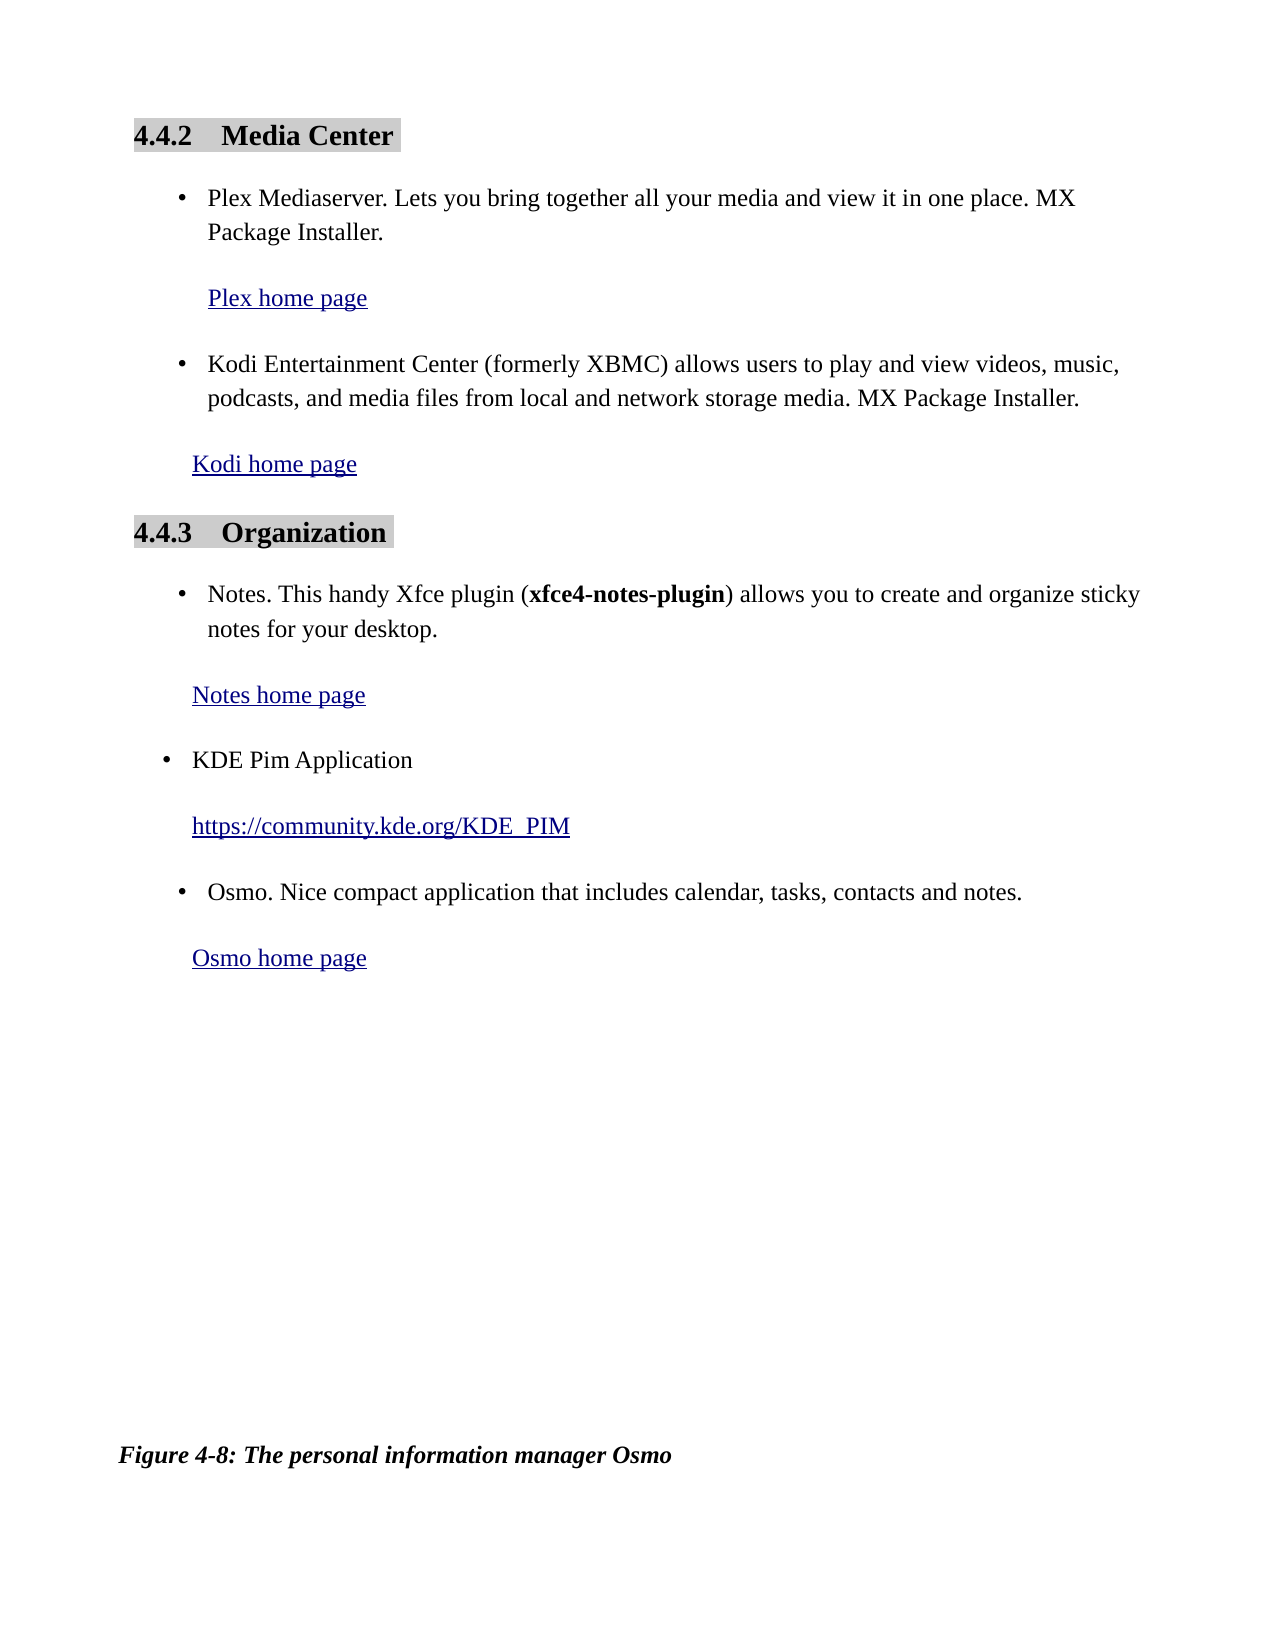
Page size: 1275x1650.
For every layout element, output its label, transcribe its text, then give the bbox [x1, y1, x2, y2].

subtitle 4.4.2 Media Center [401, 118, 1141, 152]
list https://community.kde.org/KDE_PIM [162, 811, 1157, 840]
list Osmo home page [162, 943, 1157, 971]
list Notes home page [162, 680, 1157, 708]
list Plex Mediaserver. Lets you bring together all your media and view it in one place. MX Package Installer. [178, 183, 1141, 246]
list Kodi home page [162, 449, 1157, 478]
subtitle 4.4.3 Organization [394, 515, 1141, 548]
list KDE Pim Application [162, 746, 1157, 774]
list Notes. This handy Xfce plugin (xfce4-notes-plugin) allows you to create and organize sticky notes for your desktop. [178, 579, 1141, 643]
list Kodi Entertainment Center (formerly XBMC) allows users to play and view videos, music, podcasts, and media files from local and network storage media. MX Package Installer. [178, 349, 1141, 412]
text Plex home page [134, 283, 1141, 312]
text Figure 4-8: The personal information manager Osmo [118, 1441, 1157, 1469]
list Osmo. Nice compact application that includes calendar, tasks, contacts and notes. [178, 877, 1141, 906]
